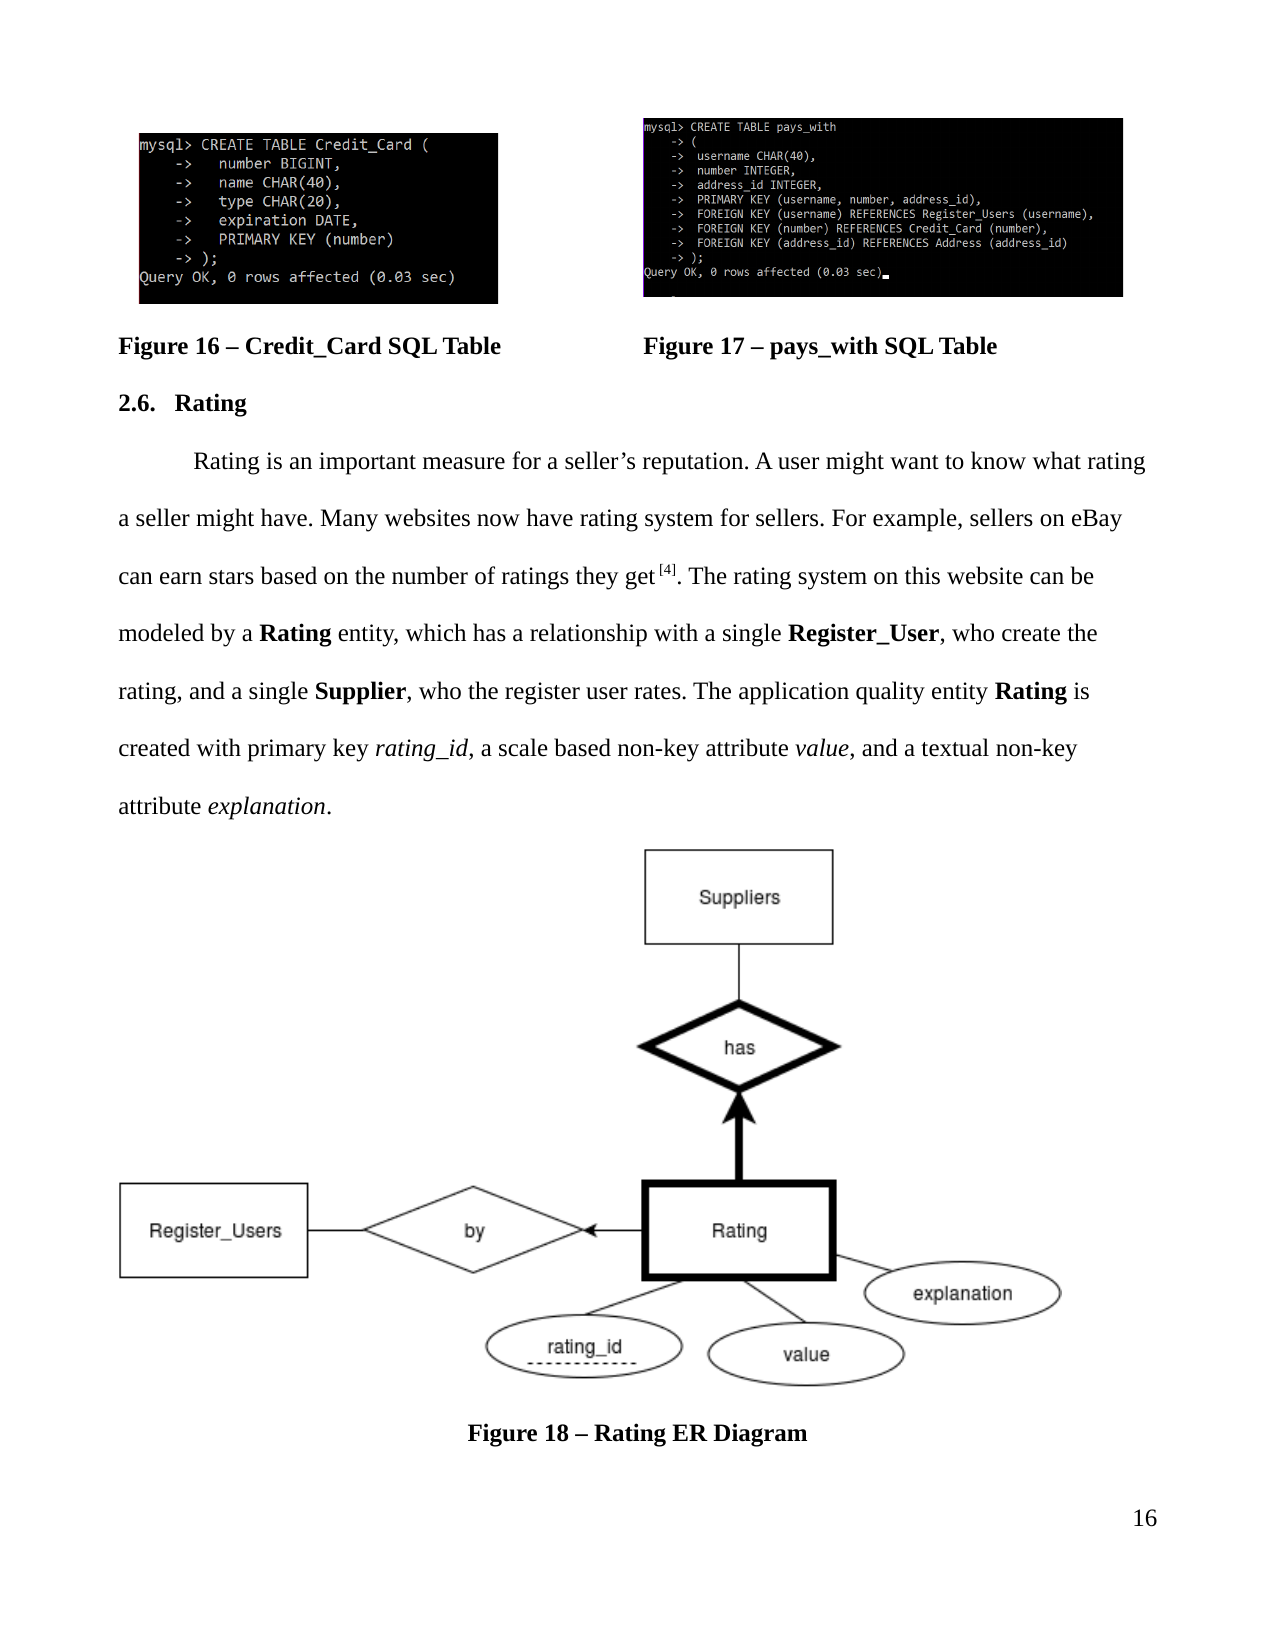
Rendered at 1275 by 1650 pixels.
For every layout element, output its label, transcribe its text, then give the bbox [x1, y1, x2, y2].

text Figure 18 – Rating ER Diagram [118, 1418, 1157, 1447]
text Figure 16 – Credit_Card SQL Table Figure 17 – pays_with SQL Table [118, 331, 1157, 360]
text Rating is an important measure for a seller’s reputation. A user might want to know what rating a seller might have. Many websites now have rating system for sellers. For example, sellers on eBay can earn stars based on the number of ratings they get [4]. The rating system on this website can be modeled by a Rating entity, which has a relationship with a single Register_User, who create the rating, and a single Supplier, who the register user rates. The application quality entity Rating is created with primary key rating_id, a scale based non-key attribute value, and a textual non-key attribute explanation. [118, 446, 1157, 820]
subtitle Rating [118, 388, 1157, 417]
picture [643, 118, 1124, 297]
picture [138, 133, 499, 304]
